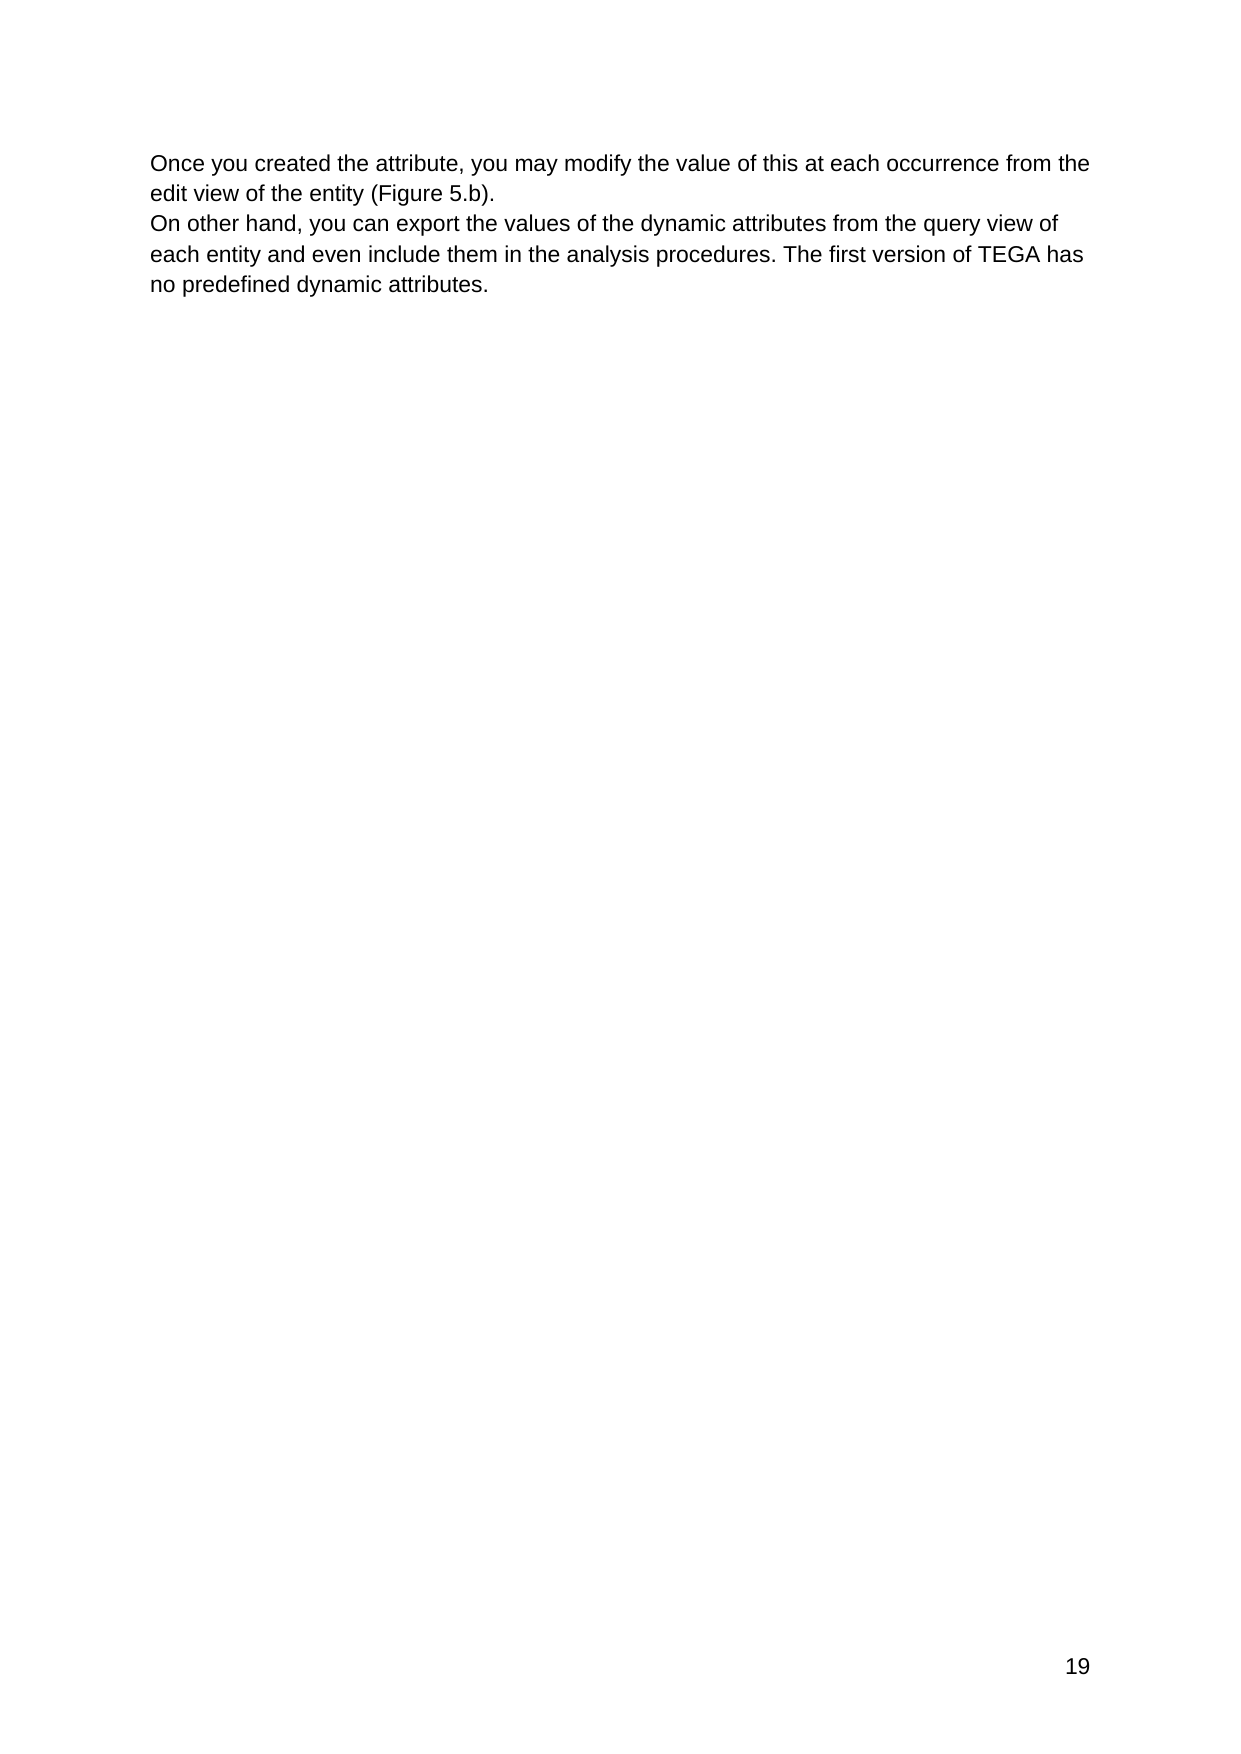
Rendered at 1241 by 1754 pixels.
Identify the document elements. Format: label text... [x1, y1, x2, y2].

text Once you created the attribute, you may modify the value of this at each occurrence from the edit view of the entity (Figure 5.b). [150, 150, 1090, 207]
text On other hand, you can export the values of the dynamic attributes from the query view of each entity and even include them in the analysis procedures. The first version of TEGA has no predefined dynamic attributes. [150, 210, 1090, 297]
